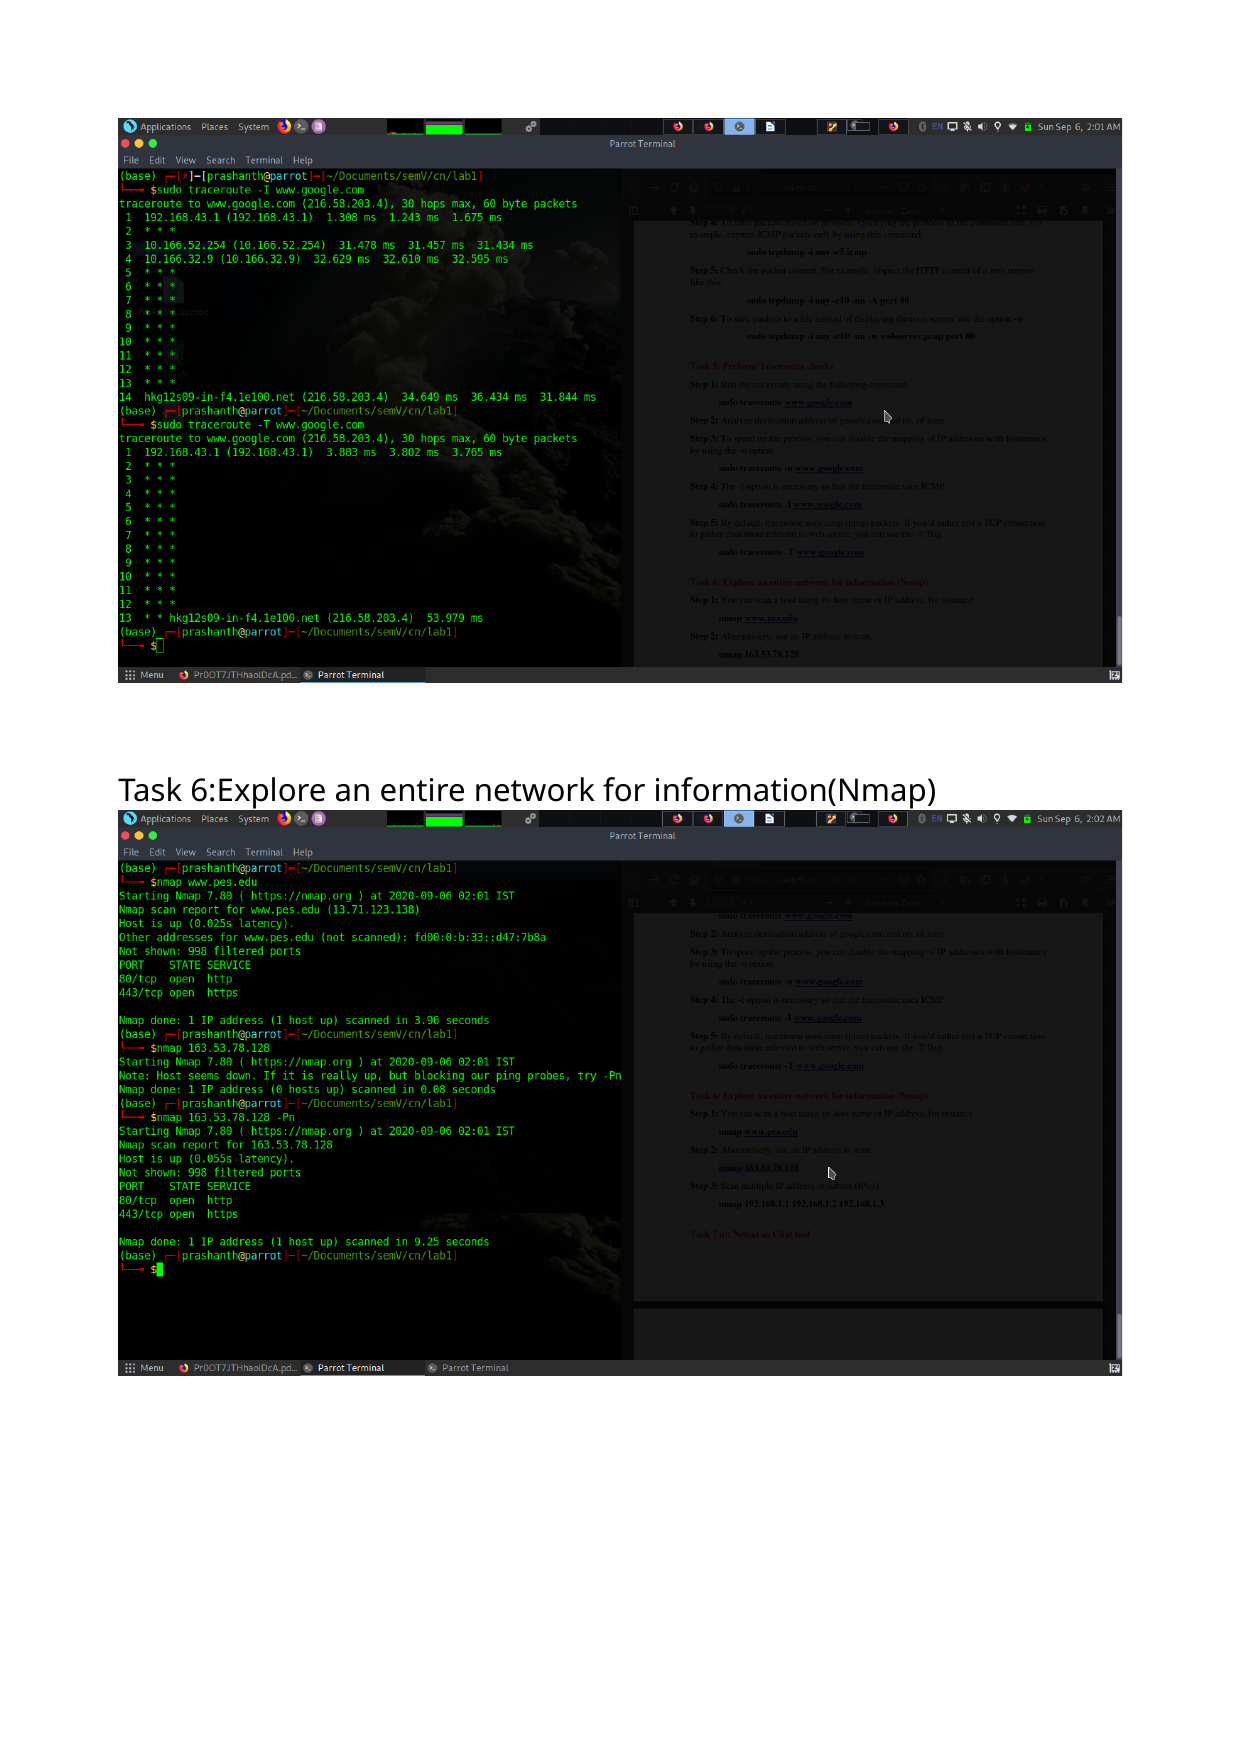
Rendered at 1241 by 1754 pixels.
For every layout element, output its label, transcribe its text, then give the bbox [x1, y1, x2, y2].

picture [118, 118, 1123, 683]
picture [118, 810, 1123, 1376]
text Task 6:Explore an entire network for information(Nmap) [118, 768, 1122, 810]
